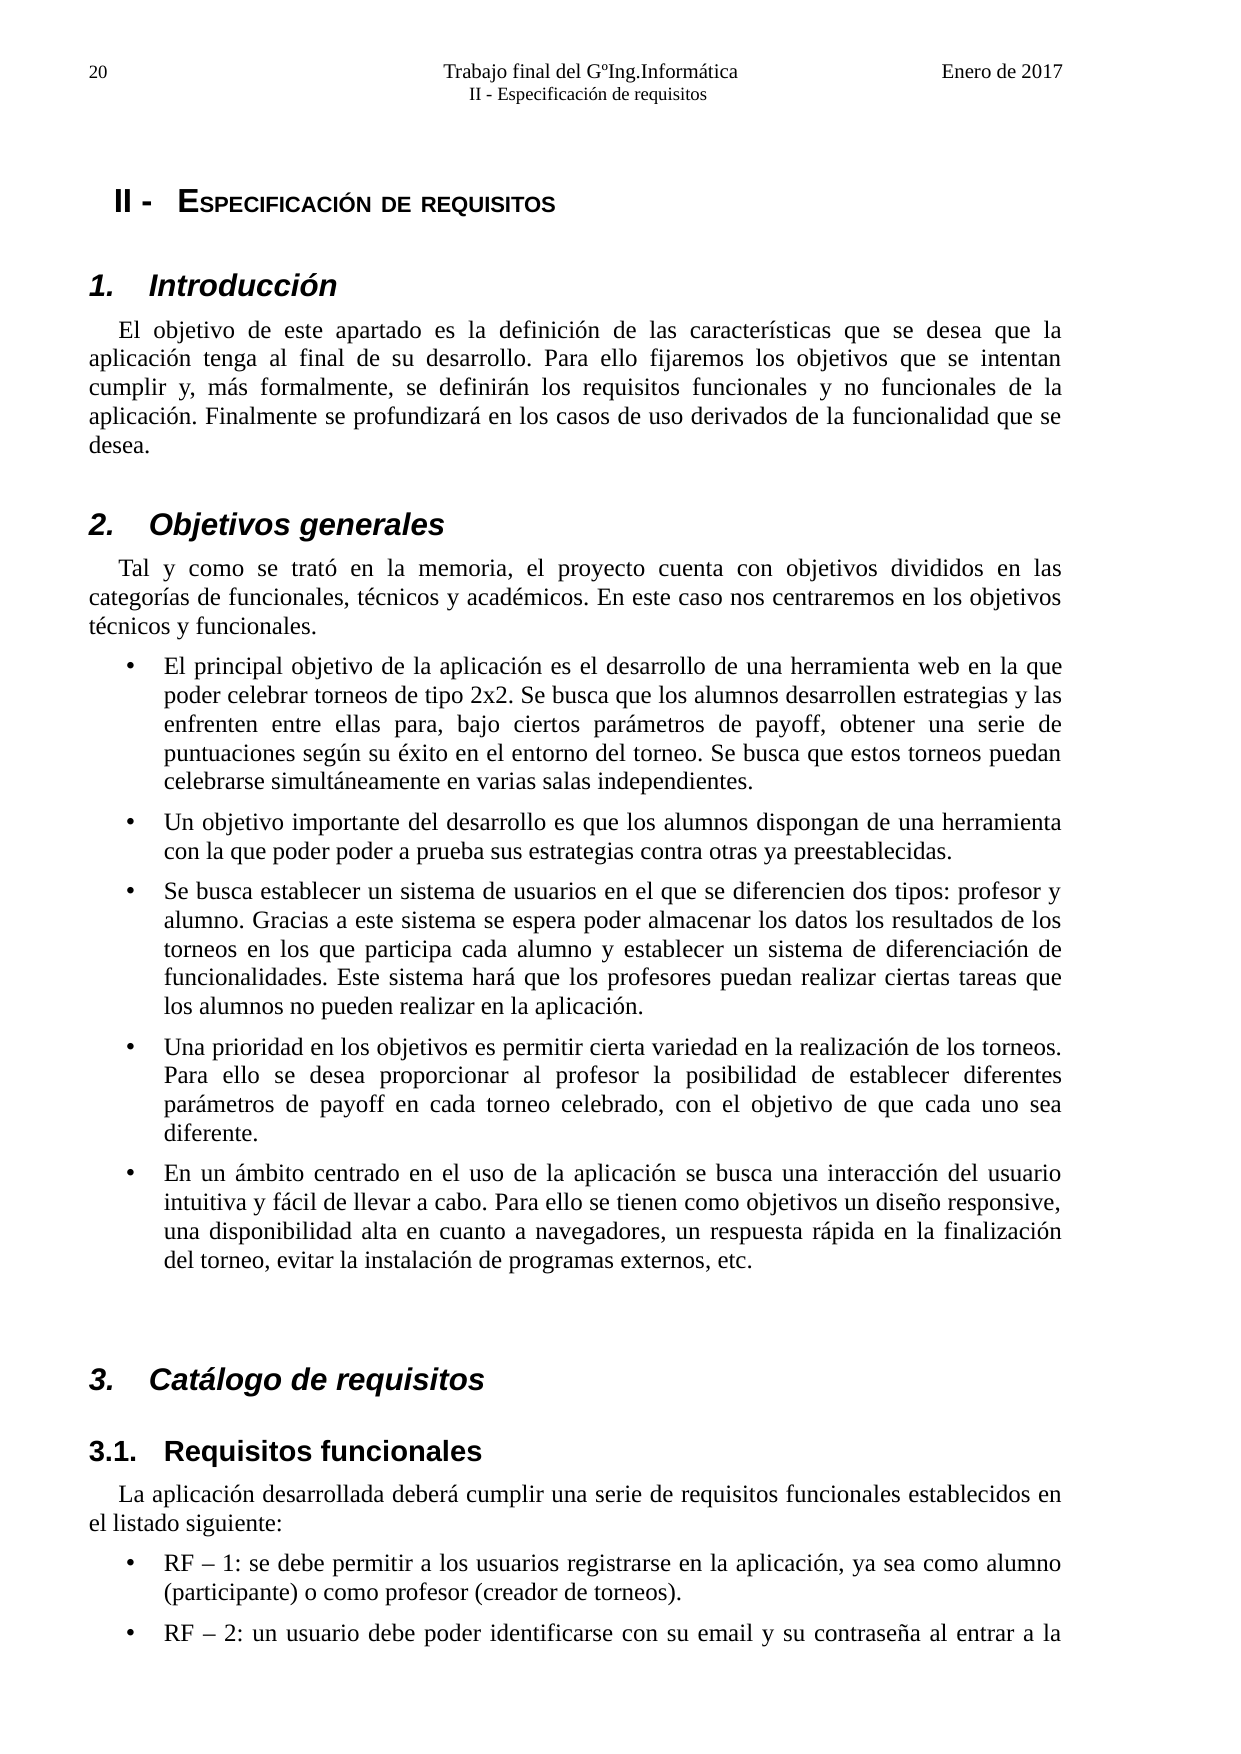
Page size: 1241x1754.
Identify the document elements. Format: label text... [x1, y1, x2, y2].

subtitle Requisitos funcionales [88, 1434, 1063, 1467]
list RF – 1: se debe permitir a los usuarios registrarse en la aplicación, ya sea como alumno (participante) o como profesor (creador de torneos). [126, 1548, 1063, 1606]
subtitle Catálogo de requisitos [88, 1361, 1063, 1397]
list RF – 2: un usuario debe poder identificarse con su email y su contraseña al entrar a la [126, 1618, 1063, 1646]
text La aplicación desarrollada deberá cumplir una serie de requisitos funcionales establecidos en el listado siguiente: [88, 1479, 1063, 1537]
list El principal objetivo de la aplicación es el desarrollo de una herramienta web en la que poder celebrar torneos de tipo 2x2. Se busca que los alumnos desarrollen estrategias y las enfrenten entre ellas para, bajo ciertos parámetros de payoff, obtener una serie de puntuaciones según su éxito en el entorno del torneo. Se busca que estos torneos puedan celebrarse simultáneamente en varias salas independientes. [126, 651, 1063, 795]
list Se busca establecer un sistema de usuarios en el que se diferencien dos tipos: profesor y alumno. Gracias a este sistema se espera poder almacenar los datos los resultados de los torneos en los que participa cada alumno y establecer un sistema de diferenciación de funcionalidades. Este sistema hará que los profesores puedan realizar ciertas tareas que los alumnos no pueden realizar en la aplicación. [126, 876, 1063, 1020]
subtitle Objetivos generales [88, 506, 1063, 542]
subtitle Especificación de requisitos [133, 181, 1063, 220]
text El objetivo de este apartado es la definición de las características que se desea que la aplicación tenga al final de su desarrollo. Para ello fijaremos los objetivos que se intentan cumplir y, más formalmente, se definirán los requisitos funcionales y no funcionales de la aplicación. Finalmente se profundizará en los casos de uso derivados de la funcionalidad que se desea. [88, 315, 1063, 458]
subtitle Introducción [88, 267, 1063, 303]
list Un objetivo importante del desarrollo es que los alumnos dispongan de una herramienta con la que poder poder a prueba sus estrategias contra otras ya preestablecidas. [126, 807, 1063, 864]
text Tal y como se trató en la memoria, el proyecto cuenta con objetivos divididos en las categorías de funcionales, técnicos y académicos. En este caso nos centraremos en los objetivos técnicos y funcionales. [88, 553, 1063, 640]
list Una prioridad en los objetivos es permitir cierta variedad en la realización de los torneos. Para ello se desea proporcionar al profesor la posibilidad de establecer diferentes parámetros de payoff en cada torneo celebrado, con el objetivo de que cada uno sea diferente. [126, 1032, 1063, 1147]
list En un ámbito centrado en el uso de la aplicación se busca una interacción del usuario intuitiva y fácil de llevar a cabo. Para ello se tienen como objetivos un diseño responsive, una disponibilidad alta en cuanto a navegadores, un respuesta rápida en la finalización del torneo, evitar la instalación de programas externos, etc. [126, 1158, 1063, 1273]
